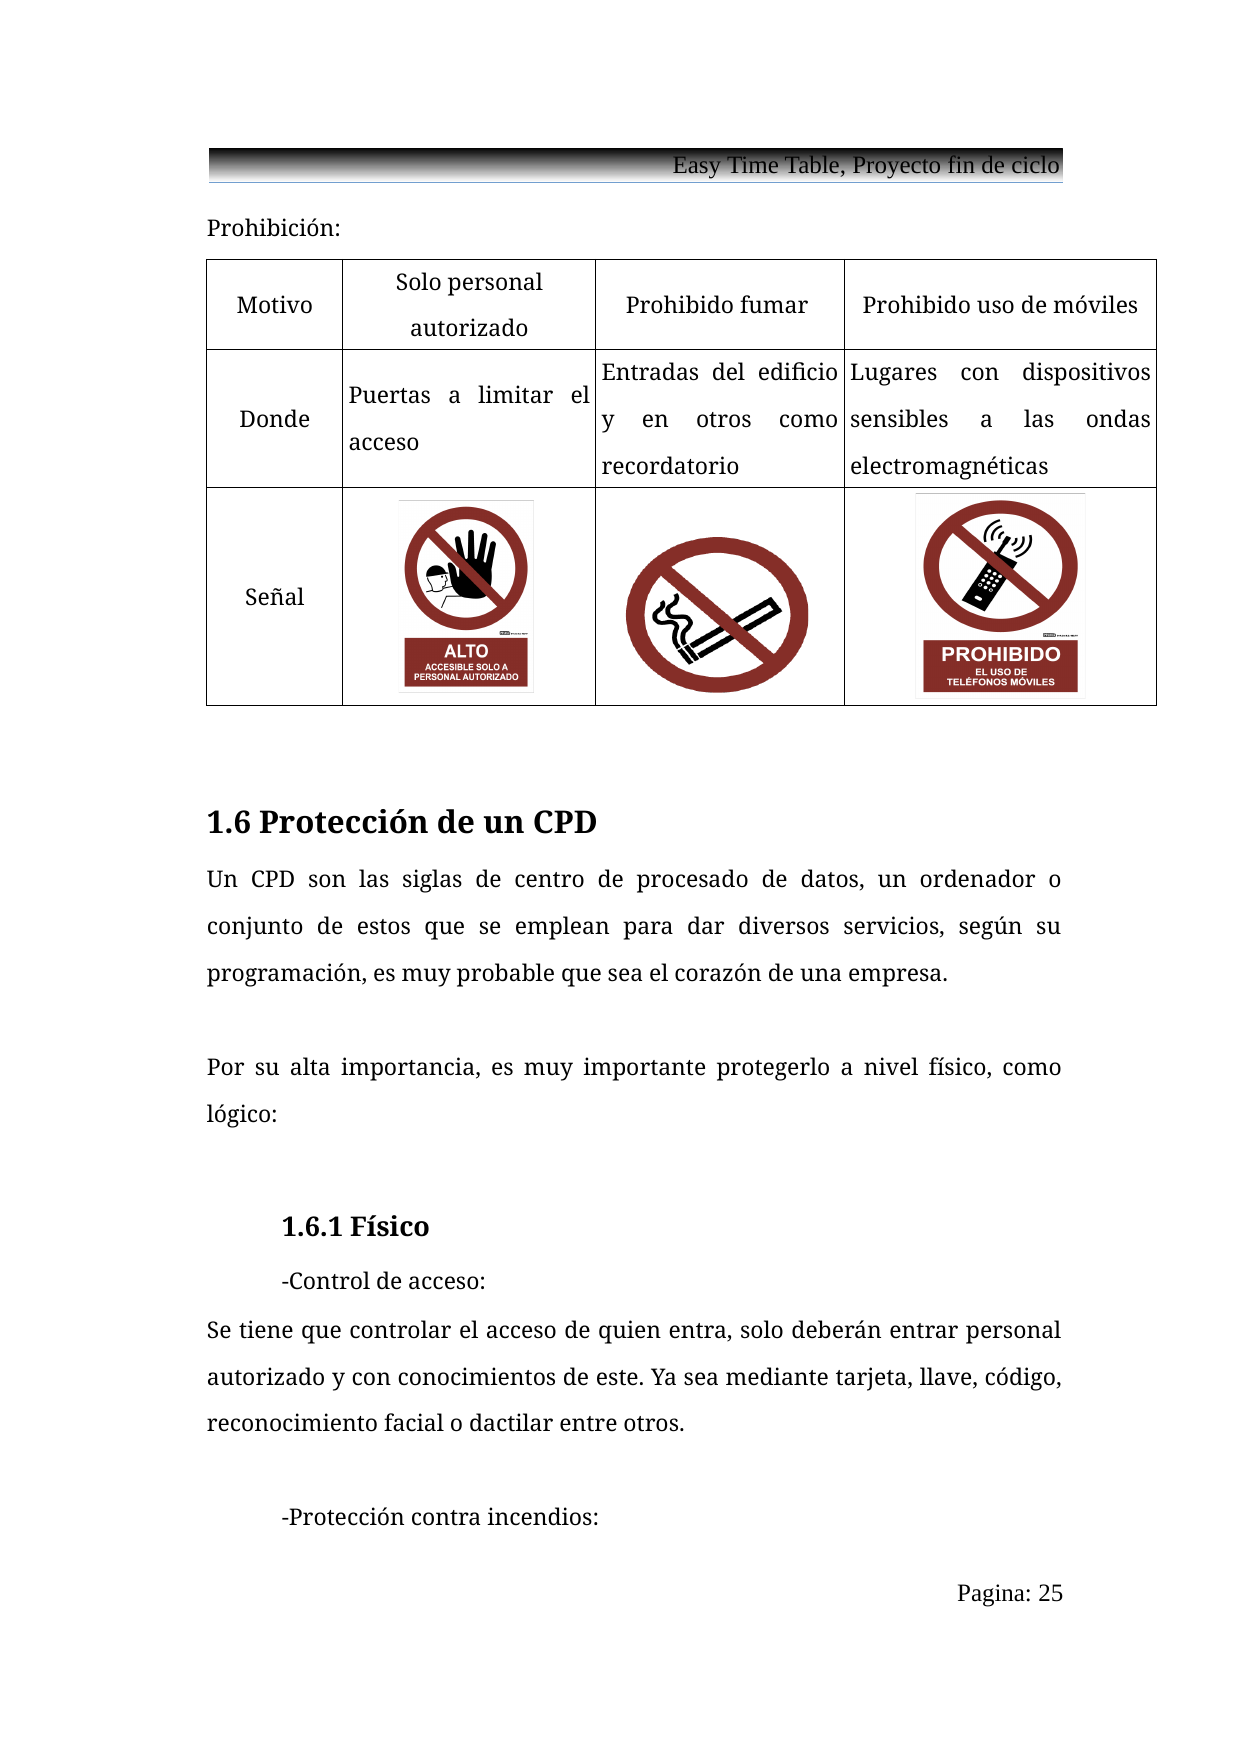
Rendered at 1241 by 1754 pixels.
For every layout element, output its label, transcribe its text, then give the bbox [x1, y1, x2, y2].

text 1.6.1 Físico [207, 1207, 1063, 1244]
table_cell Puertas a limitar el acceso [343, 350, 595, 487]
text Por su alta importancia, es muy importante protegerlo a nivel físico, como lógico: [207, 1051, 1063, 1129]
text Se tiene que controlar el acceso de quien entra, solo deberán entrar personal autorizado y con conocimientos de este. Ya sea mediante tarjeta, llave, código, reconocimiento facial o dactilar entre otros. [207, 1313, 1063, 1438]
text Prohibición: [207, 212, 1063, 243]
table_header Prohibido fumar [596, 260, 844, 349]
table_cell Lugares con dispositivos sensibles a las ondas electromagnéticas [845, 350, 1156, 487]
table_cell Donde [207, 350, 342, 487]
table_cell Señal [207, 488, 342, 705]
text Un CPD son las siglas de centro de procesado de datos, un ordenador o conjunto de estos que se emplean para dar diversos servicios, según su programación, es muy probable que sea el corazón de una empresa. [207, 863, 1063, 988]
table_header Solo personal autorizado [343, 260, 595, 349]
text -Protección contra incendios: [207, 1501, 1063, 1532]
picture [915, 493, 1086, 699]
picture [398, 500, 534, 693]
text -Control de acceso: [207, 1262, 1063, 1297]
table_header Motivo [207, 260, 342, 349]
table_header Prohibido uso de móviles [845, 260, 1156, 349]
table_cell [596, 488, 844, 705]
table_cell [343, 488, 595, 705]
picture [625, 537, 809, 693]
text 1.6 Protección de un CPD [207, 799, 1063, 842]
table_cell [845, 488, 1156, 705]
table_cell Entradas del edificio y en otros como recordatorio [596, 350, 844, 487]
